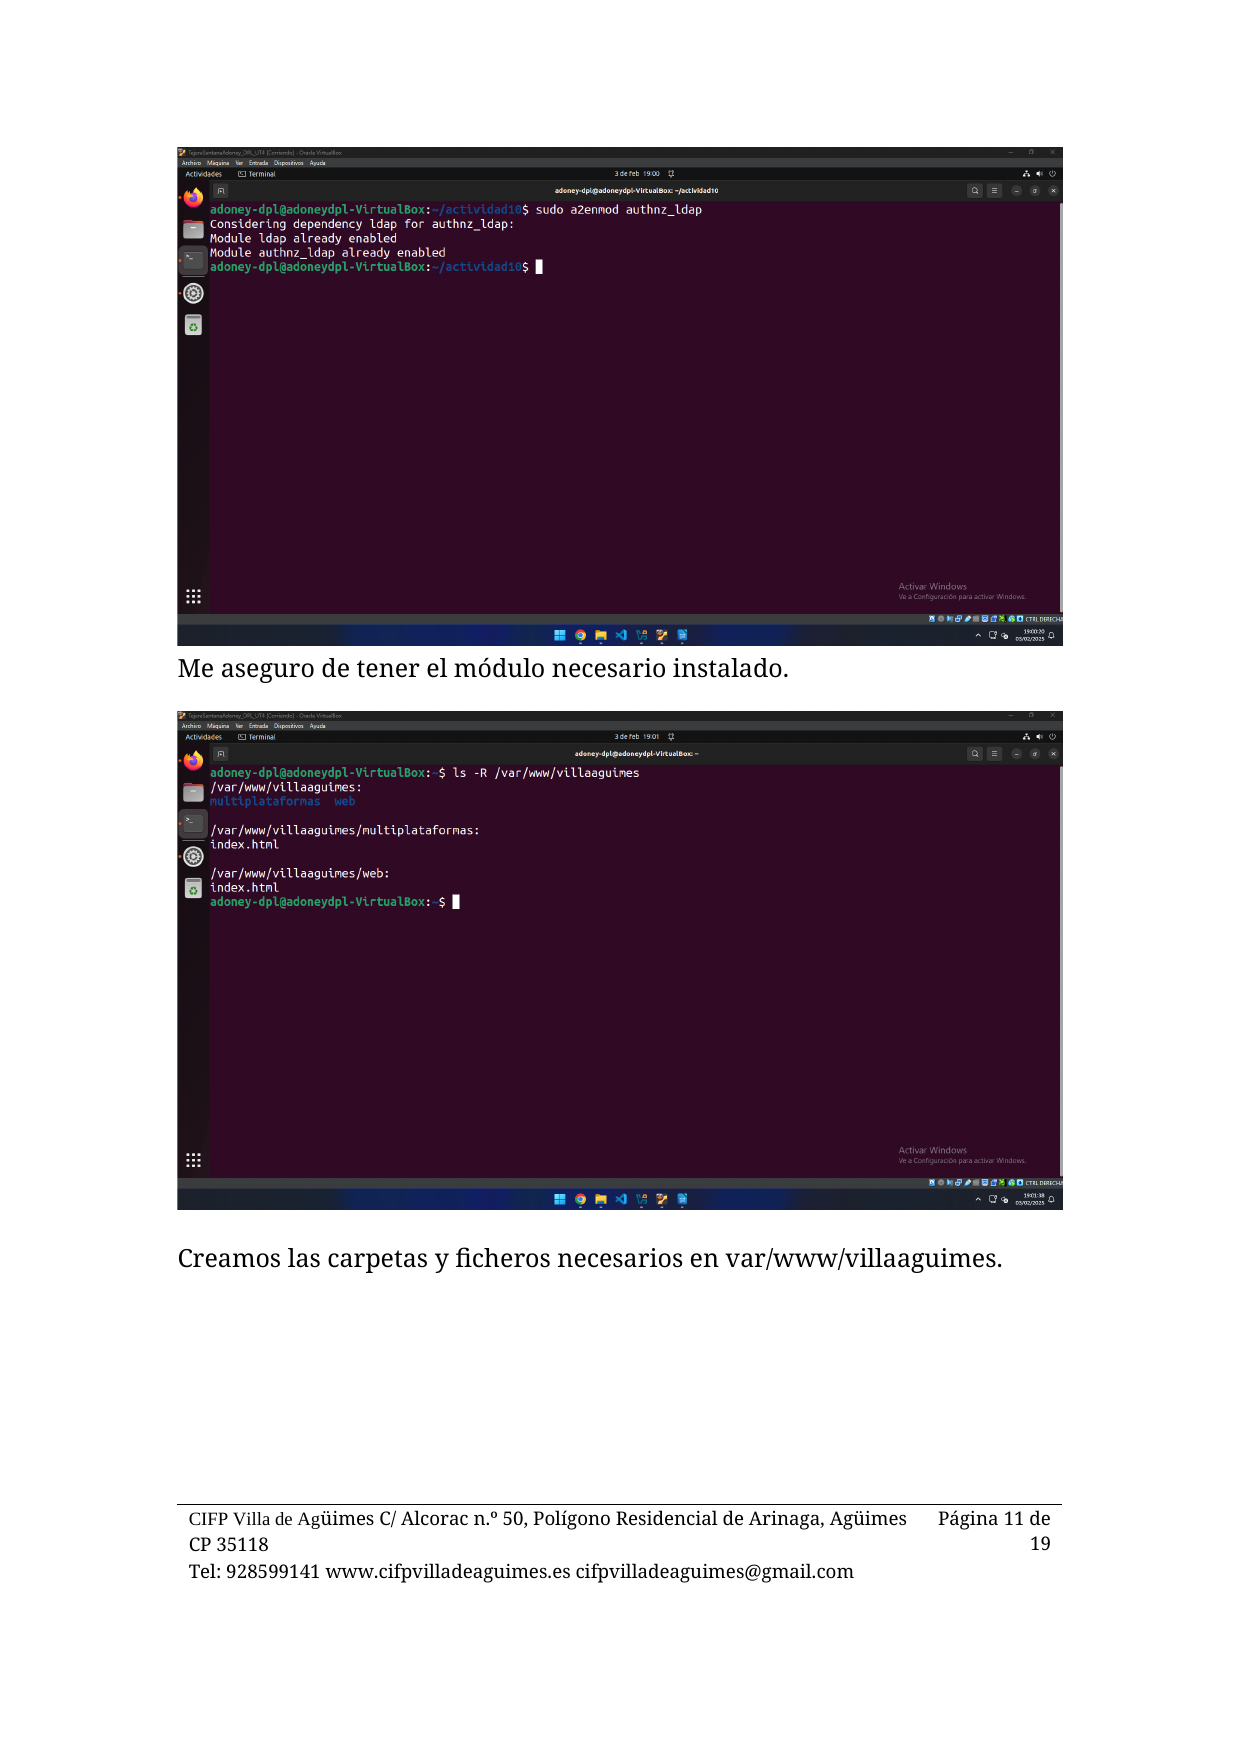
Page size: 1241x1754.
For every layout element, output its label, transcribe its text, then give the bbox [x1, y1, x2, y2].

text Me aseguro de tener el módulo necesario instalado. [177, 646, 1063, 685]
picture [177, 711, 1063, 1210]
text Creamos las carpetas y ficheros necesarios en var/www/villaaguimes. [177, 1210, 1063, 1274]
picture [177, 147, 1063, 646]
